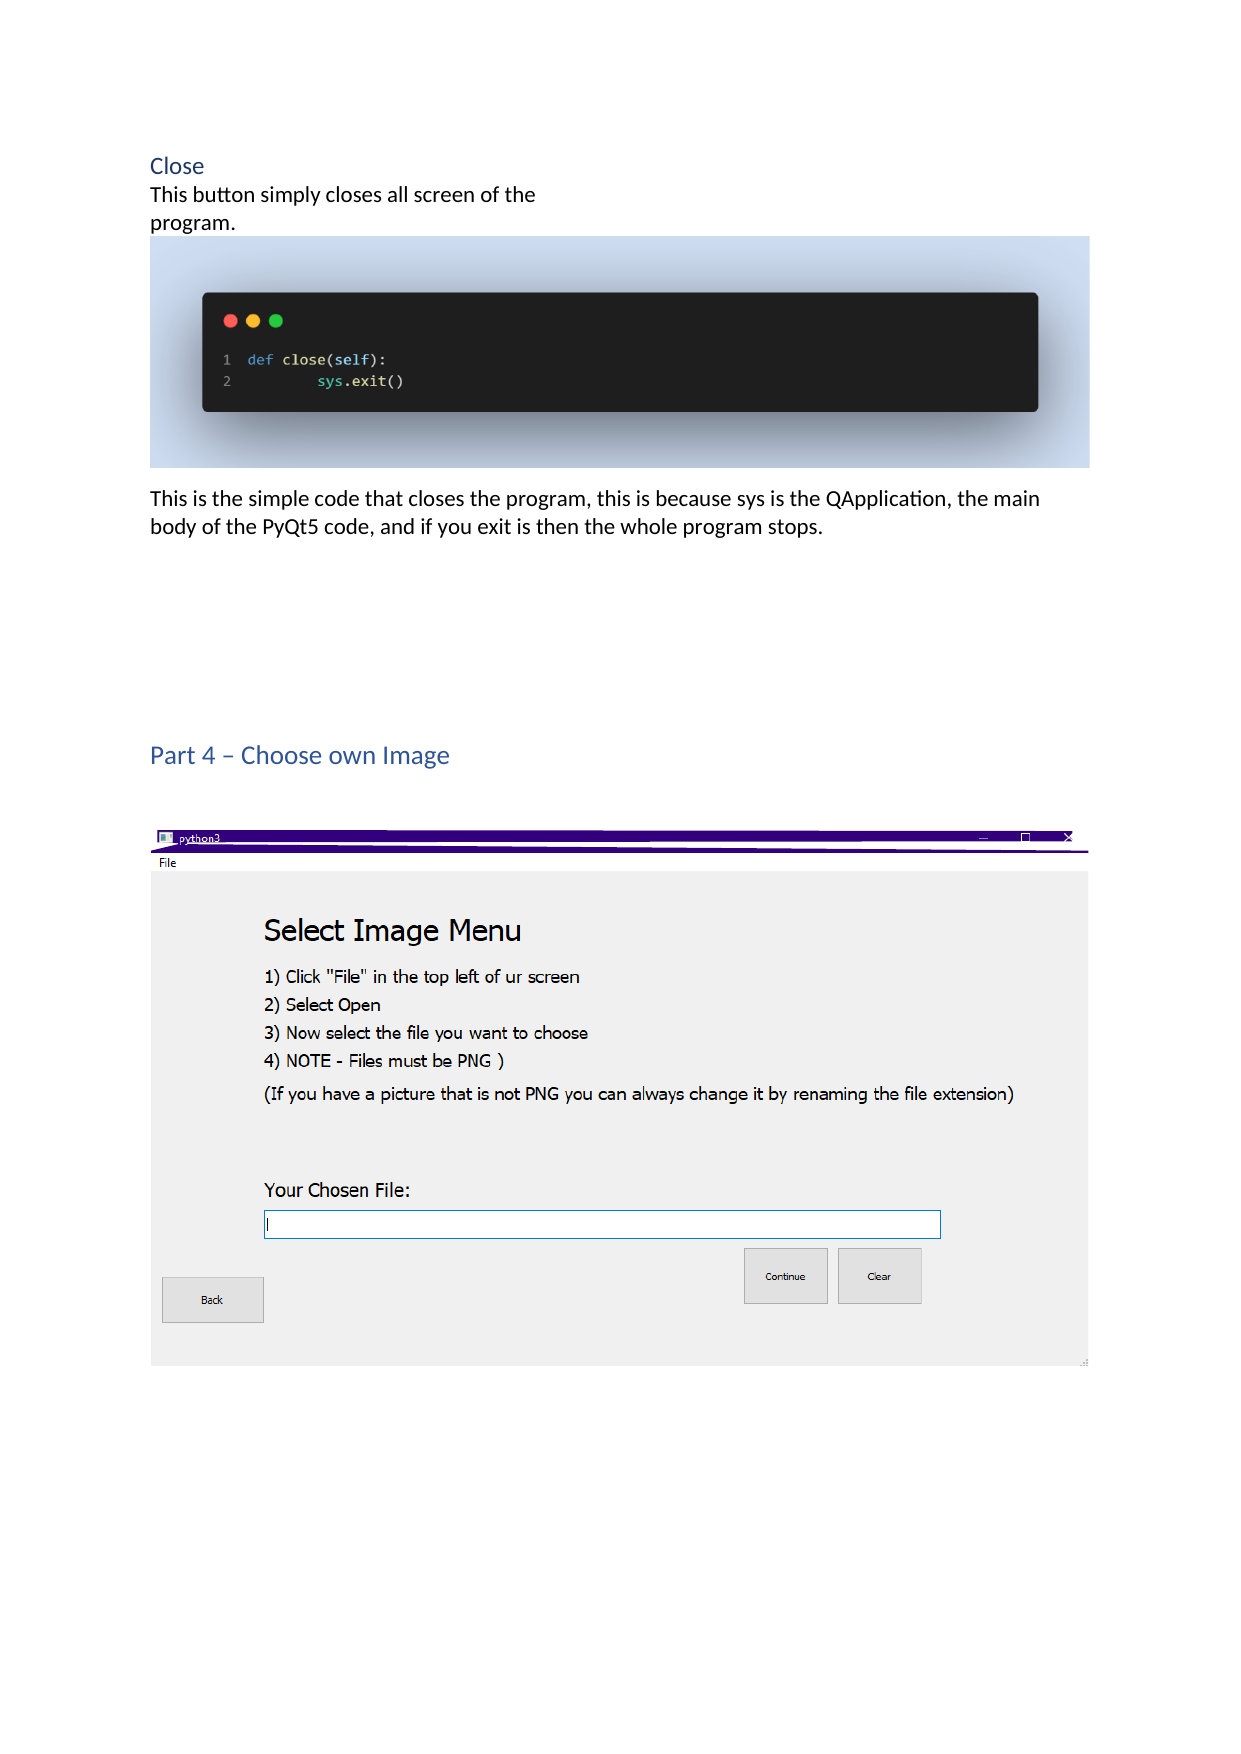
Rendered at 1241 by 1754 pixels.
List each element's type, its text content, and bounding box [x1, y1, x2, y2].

subtitle Part 4 – Choose own Image [150, 738, 1090, 772]
text This is the simple code that closes the program, this is because sys is the QApplication, the main body of the PyQt5 code, and if you exit is then the whole program stops. [150, 484, 1090, 540]
text This button simply closes all screen of the program. [150, 181, 1090, 236]
subtitle Close [150, 150, 1090, 181]
